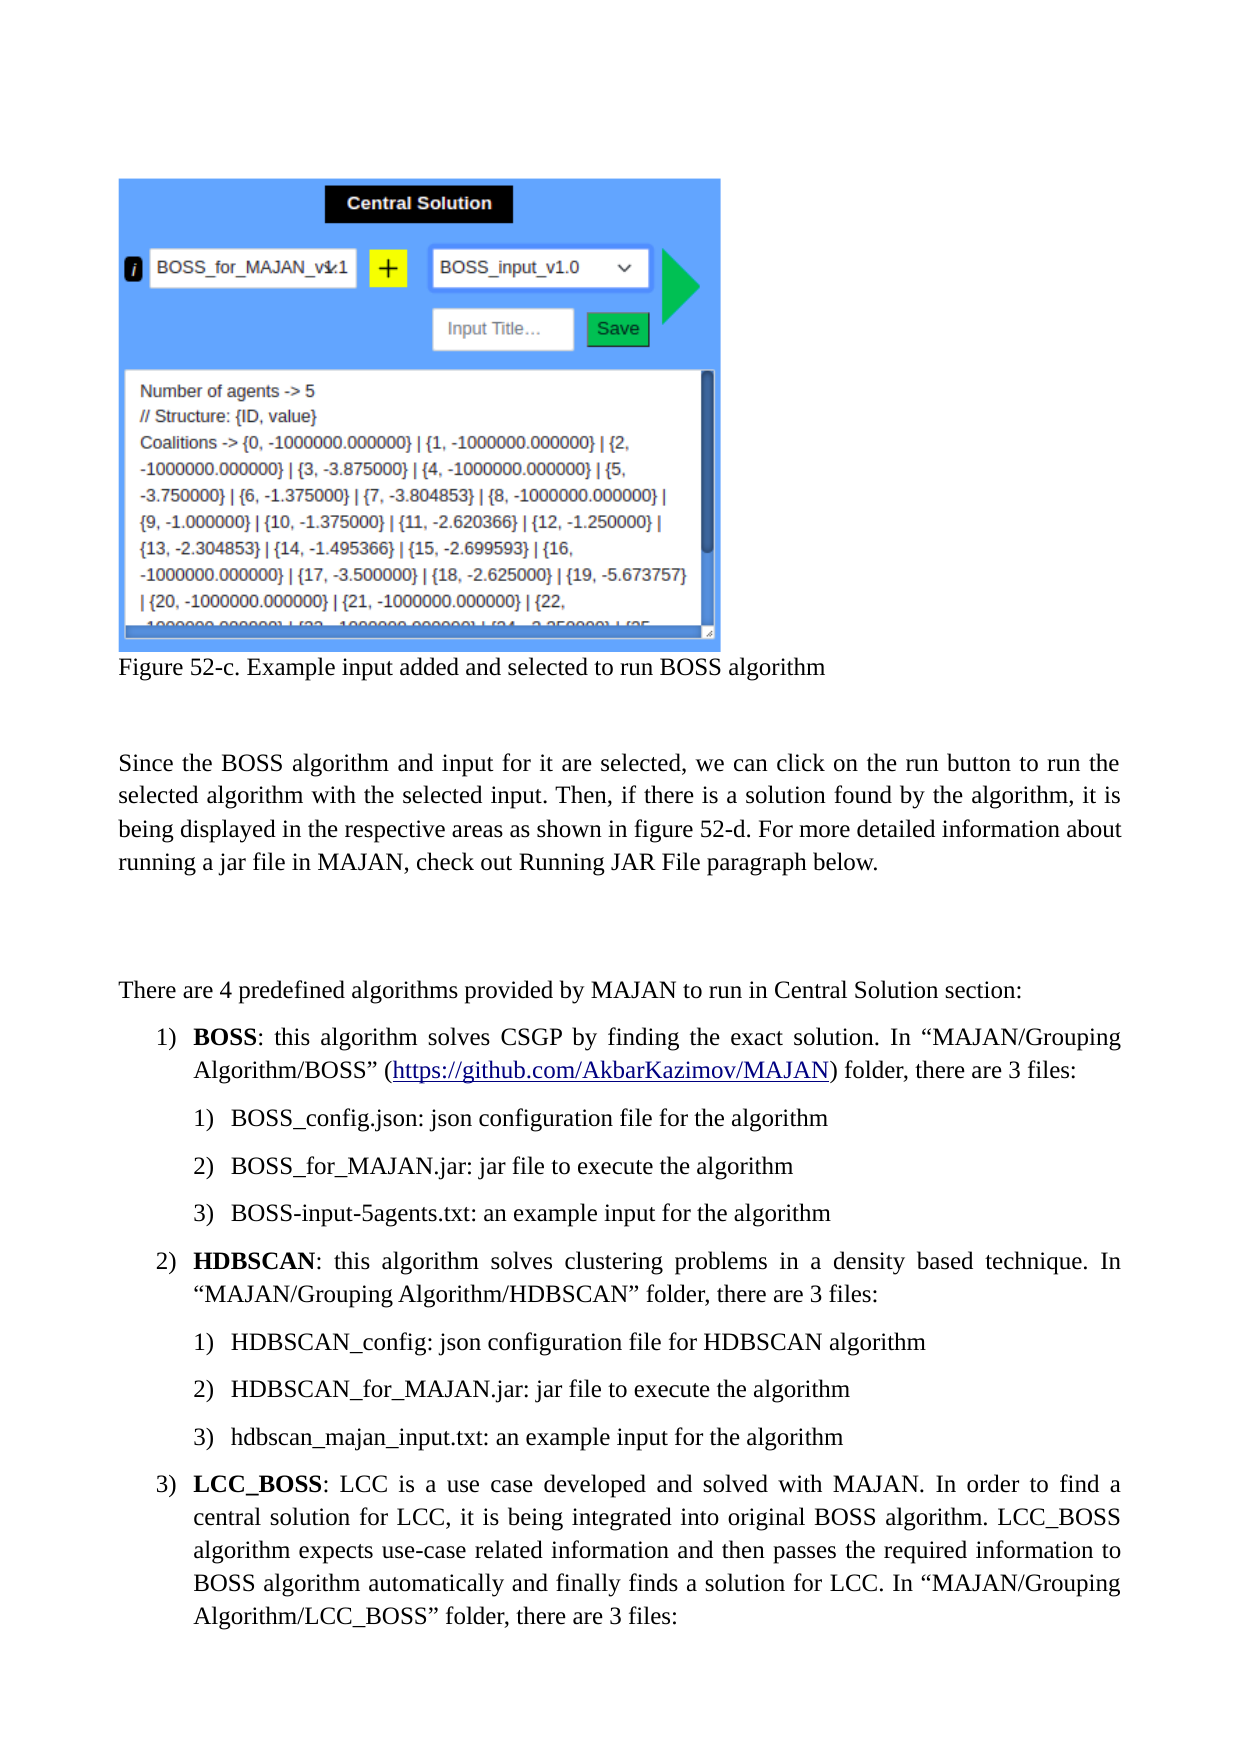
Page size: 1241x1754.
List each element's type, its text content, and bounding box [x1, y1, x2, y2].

list HDBSCAN_for_MAJAN.jar: jar file to execute the algorithm [193, 1374, 1122, 1403]
text Since the BOSS algorithm and input for it are selected, we can click on the run button to run the selected algorithm with the selected input. Then, if there is a solution found by the algorithm, it is being displayed in the respective areas as shown in figure 52-d. For more detailed information about running a jar file in MAJAN, check out Running JAR File paragraph below. [118, 748, 1122, 875]
list hdbscan_majan_input.txt: an example input for the algorithm [193, 1422, 1122, 1451]
list BOSS_config.json: json configuration file for the algorithm [193, 1103, 1122, 1132]
list BOSS-input-5agents.txt: an example input for the algorithm [193, 1198, 1122, 1227]
list HDBSCAN: this algorithm solves clustering problems in a density based technique. In “MAJAN/Grouping Algorithm/HDBSCAN” folder, there are 3 files: [156, 1246, 1122, 1308]
text Figure 52-c. Example input added and selected to run BOSS algorithm [118, 652, 1122, 681]
list HDBSCAN_config: json configuration file for HDBSCAN algorithm [193, 1327, 1122, 1355]
list BOSS: this algorithm solves CSGP by finding the exact solution. In “MAJAN/Grouping Algorithm/BOSS” (https://github.com/AkbarKazimov/MAJAN) folder, there are 3 files: [156, 1022, 1122, 1084]
text There are 4 predefined algorithms provided by MAJAN to run in Central Solution section: [118, 975, 1122, 1004]
list BOSS_for_MAJAN.jar: jar file to execute the algorithm [193, 1151, 1122, 1179]
list LCC_BOSS: LCC is a use case developed and solved with MAJAN. In order to find a central solution for LCC, it is being integrated into original BOSS algorithm. LCC_BOSS algorithm expects use-case related information and then passes the required information to BOSS algorithm automatically and finally finds a solution for LCC. In “MAJAN/Grouping Algorithm/LCC_BOSS” folder, there are 3 files: [156, 1469, 1122, 1630]
picture [112, 176, 725, 652]
